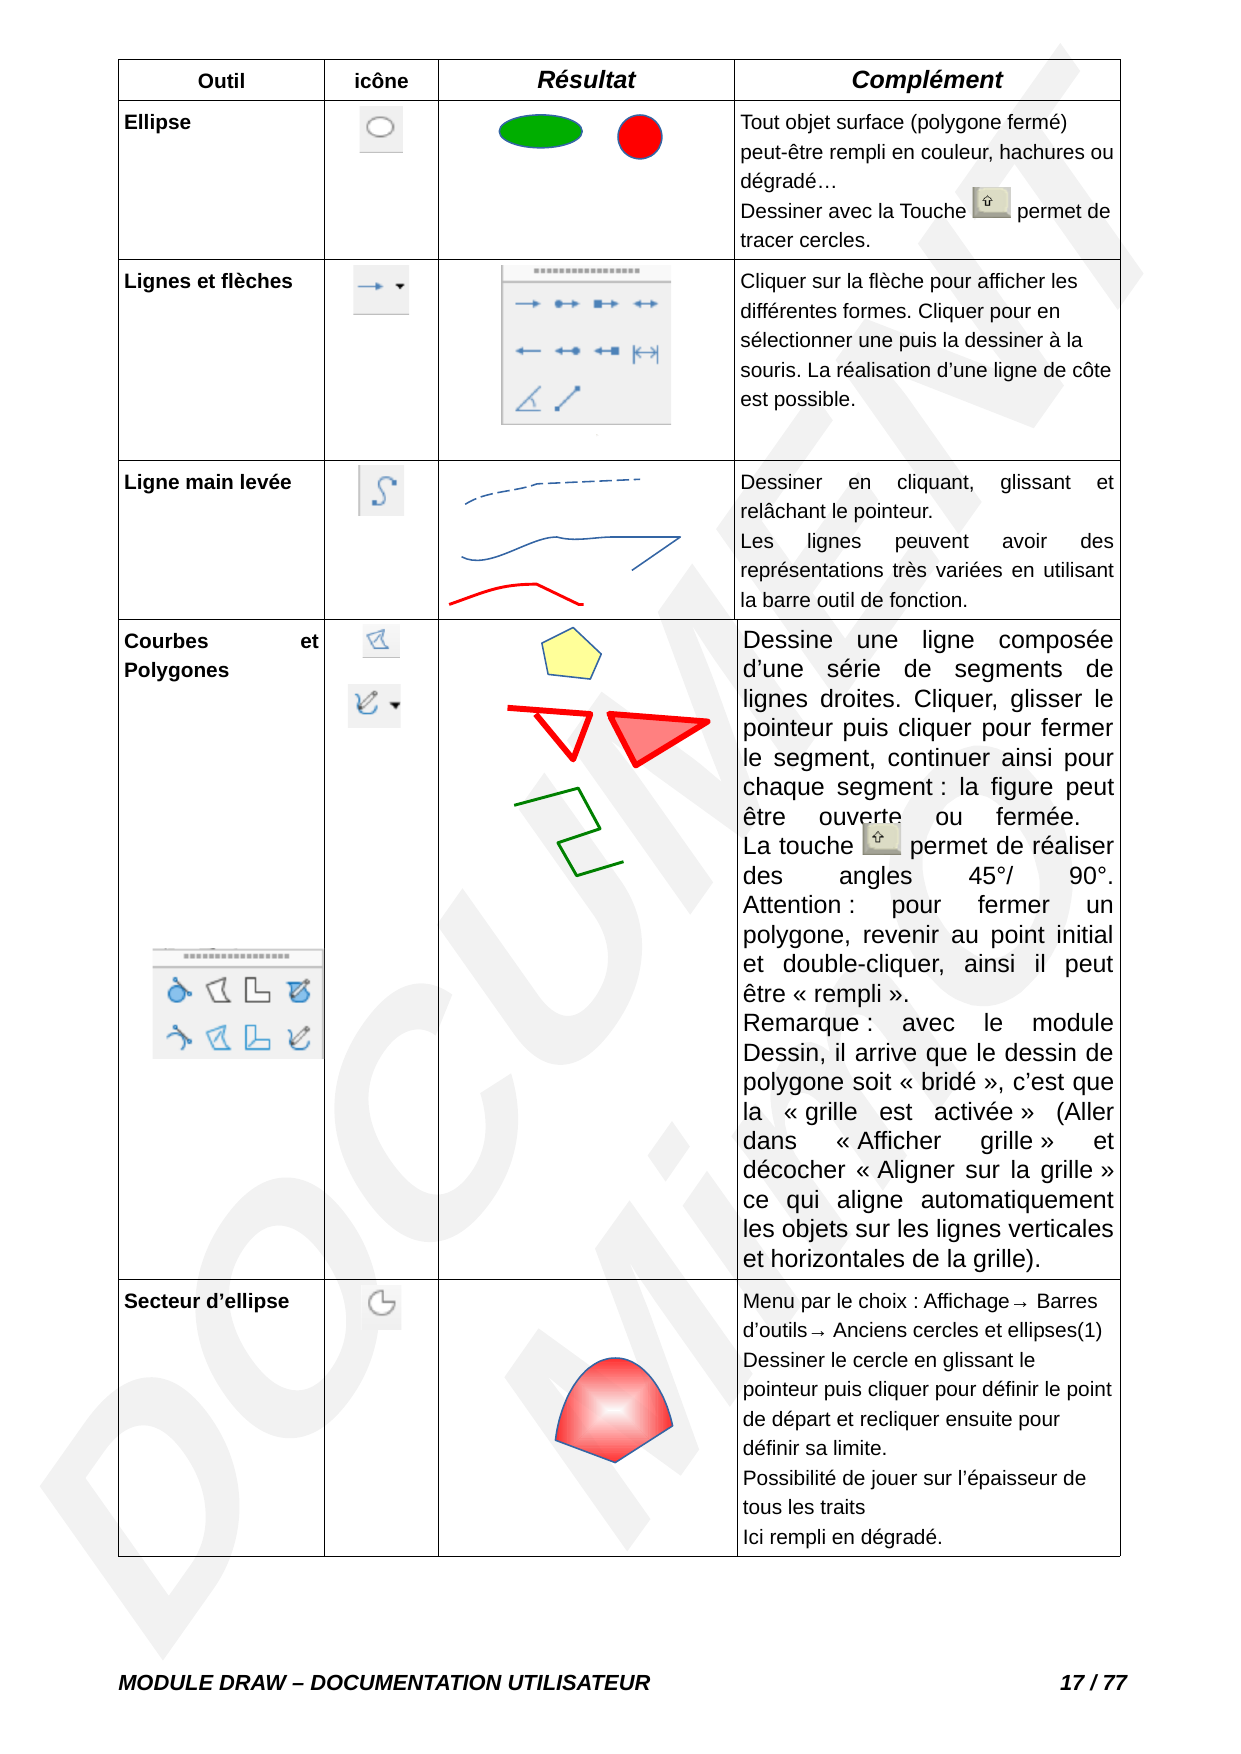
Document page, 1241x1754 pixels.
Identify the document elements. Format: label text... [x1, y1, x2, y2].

table_cell [325, 620, 438, 1279]
picture [152, 948, 325, 1059]
table_cell Courbes et Polygones [119, 620, 324, 1279]
table_header Outil [119, 60, 324, 100]
table_cell [439, 461, 734, 619]
picture [501, 265, 672, 425]
table_cell [325, 461, 438, 619]
table_cell Ligne main levée [119, 461, 324, 619]
table_cell [325, 1280, 438, 1556]
table_cell [325, 101, 438, 259]
picture [353, 265, 410, 315]
picture [358, 465, 405, 516]
picture [347, 684, 401, 728]
table_cell [325, 260, 438, 460]
picture [862, 823, 902, 855]
picture [359, 106, 403, 153]
table_cell Dessine une ligne composée d’une série de segments de lignes droites. Cliquer, glisser le pointeur puis cliquer pour fermer le segment, continuer ainsi pour chaque segment : la figure peut être ouverte ou fermée. La touche permet de réaliser des angles 45°/ 90°. Attention : pour fermer un polygone, revenir au point initial et double-cliquer, ainsi il peut être « rempli ». Remarque : avec le module Dessin, il arrive que le dessin de polygone soit « bridé », c’est que la « grille est activée » (Aller dans « Afficher grille » et décocher « Aligner sur la grille » ce qui aligne automatiquement les objets sur les lignes verticales et horizontales de la grille). [738, 620, 1120, 1279]
table_cell Lignes et flèches [119, 260, 324, 460]
table_cell [439, 101, 734, 259]
table_header icône [325, 60, 438, 100]
table_cell Dessiner en cliquant, glissant et relâchant le pointeur. Les lignes peuvent avoir des représentations très variées en utilisant la barre outil de fonction. [735, 461, 1120, 619]
table_cell Cliquer sur la flèche pour afficher les différentes formes. Cliquer pour en sélectionner une puis la dessiner à la souris. La réalisation d’une ligne de côte est possible. [735, 260, 1120, 460]
table_cell Menu par le choix : Affichage→ Barres d’outils→ Anciens cercles et ellipses(1) Dessiner le cercle en glissant le pointeur puis cliquer pour définir le point de départ et recliquer ensuite pour définir sa limite. Possibilité de jouer sur l’épaisseur de tous les traits Ici rempli en dégradé. [738, 1280, 1120, 1556]
table_header Complément [735, 60, 1120, 100]
table_cell Ellipse [119, 101, 324, 259]
picture [972, 187, 1011, 218]
table_cell [439, 1280, 737, 1556]
table_cell Tout objet surface (polygone fermé) peut-être rempli en couleur, hachures ou dégradé… Dessiner avec la Touche permet de tracer cercles. [735, 101, 1120, 259]
table_cell Secteur d’ellipse [119, 1280, 324, 1556]
table_cell [439, 260, 734, 460]
table_cell [439, 620, 737, 1279]
picture [362, 624, 400, 658]
table_header Résultat [439, 60, 734, 100]
picture [361, 1285, 402, 1330]
